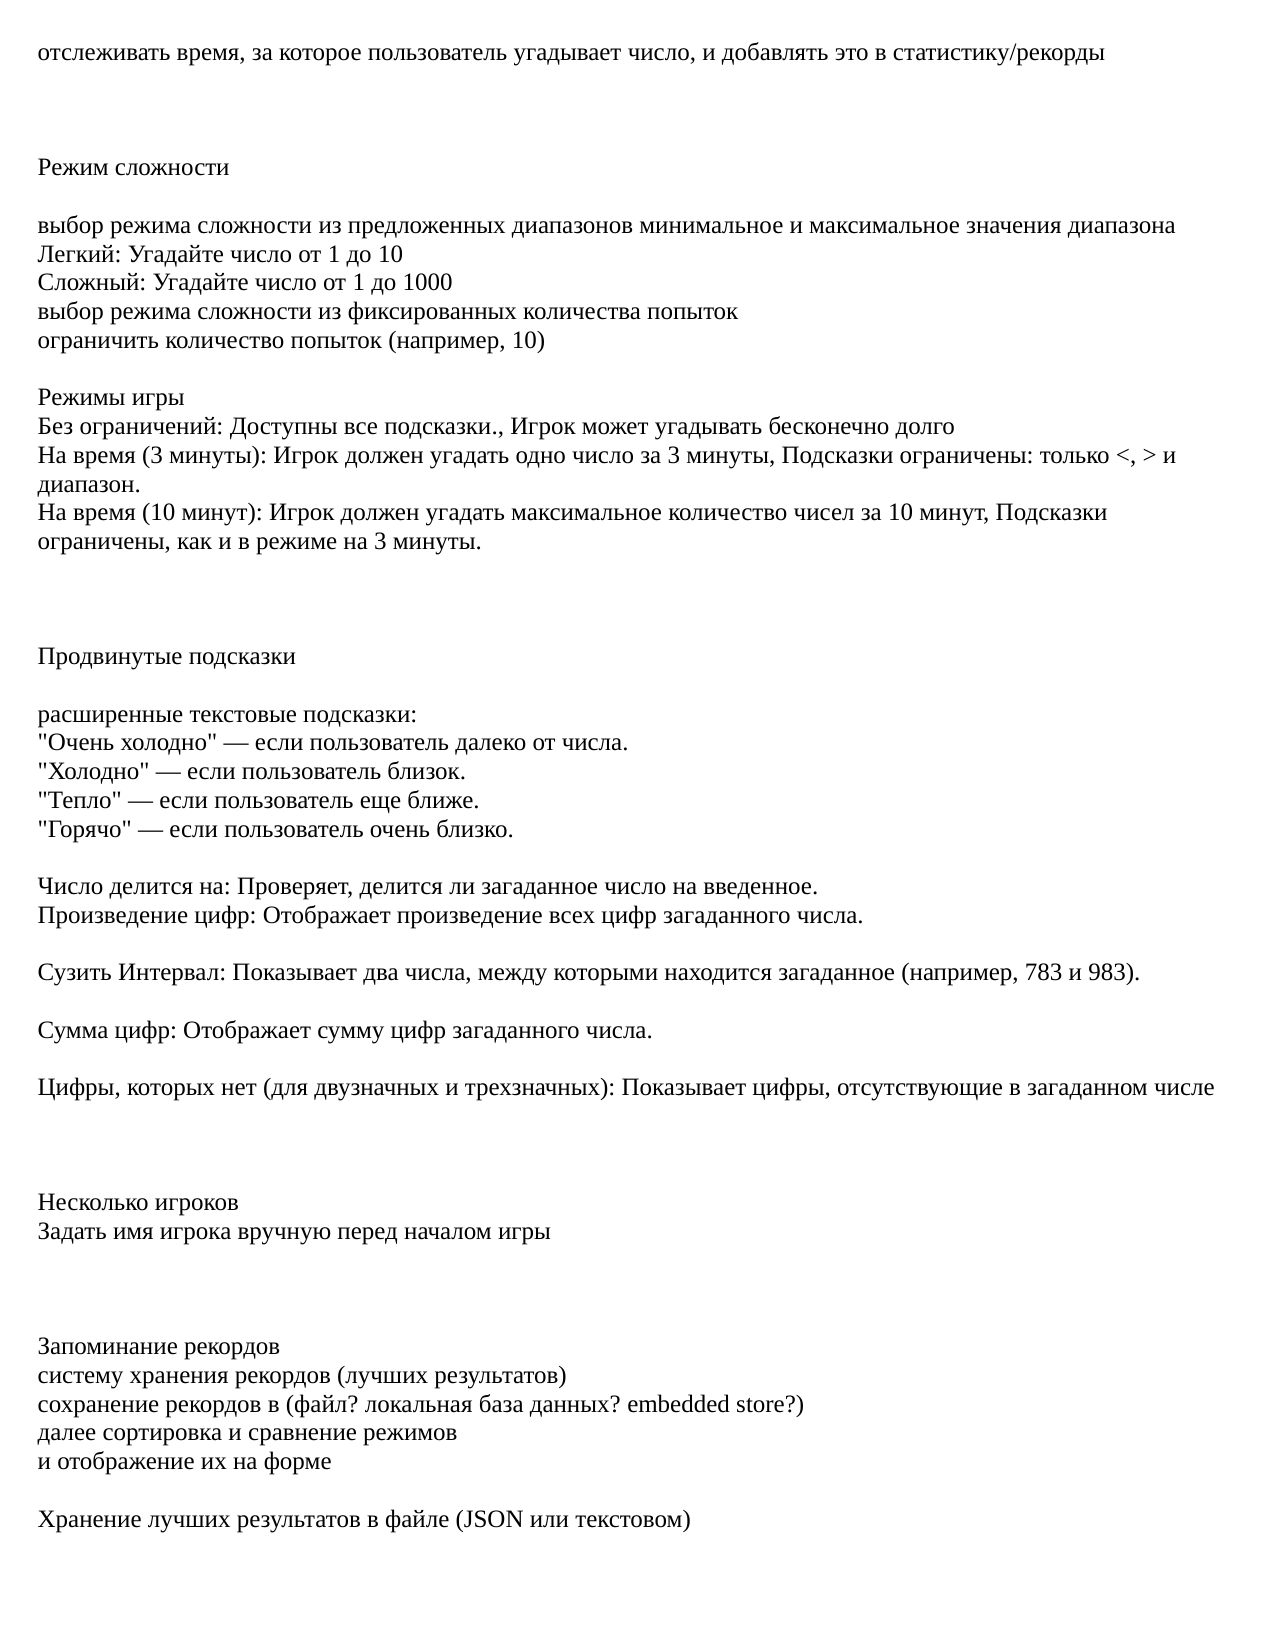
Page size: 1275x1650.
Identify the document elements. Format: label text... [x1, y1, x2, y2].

text Несколько игроков [37, 1187, 1237, 1216]
text ограничить количество попыток (например, 10) [37, 325, 1237, 354]
text Хранение лучших результатов в файле (JSON или текстовом) [37, 1504, 1237, 1532]
text Произведение цифр: Отображает произведение всех цифр загаданного числа. [37, 900, 1237, 929]
text отслеживать время, за которое пользователь угадывает число, и добавлять это в статистику/рекорды [37, 37, 1237, 66]
text и отображение их на форме [37, 1446, 1237, 1475]
text Режим сложности [37, 152, 1237, 181]
text Режимы игры [37, 382, 1237, 411]
text расширенные текстовые подсказки: "Очень холодно" — если пользователь далеко от числа. "Холодно" — если пользователь близок. "Тепло" — если пользователь еще ближе. "Горячо" — если пользователь очень близко. [37, 699, 1237, 842]
text На время (3 минуты): Игрок должен угадать одно число за 3 минуты, Подсказки ограничены: только <, > и диапазон. [37, 440, 1237, 497]
text Цифры, которых нет (для двузначных и трехзначных): Показывает цифры, отсутствующие в загаданном числе [37, 1072, 1237, 1101]
text выбор режима сложности из фиксированных количества попыток [37, 296, 1237, 325]
text Задать имя игрока вручную перед началом игры [37, 1216, 1237, 1245]
text Легкий: Угадайте число от 1 до 10 [37, 239, 1237, 267]
text выбор режима сложности из предложенных диапазонов минимальное и максимальное значения диапазона [37, 210, 1237, 239]
text Сложный: Угадайте число от 1 до 1000 [37, 267, 1237, 296]
text систему хранения рекордов (лучших результатов) [37, 1360, 1237, 1389]
text Сумма цифр: Отображает сумму цифр загаданного числа. [37, 1015, 1237, 1044]
text Продвинутые подсказки [37, 641, 1237, 670]
text сохранение рекордов в (файл? локальная база данных? embedded store?) [37, 1389, 1237, 1417]
text Число делится на: Проверяет, делится ли загаданное число на введенное. [37, 871, 1237, 900]
text далее сортировка и сравнение режимов [37, 1417, 1237, 1446]
text Запоминание рекордов [37, 1331, 1237, 1360]
text Сузить Интервал: Показывает два числа, между которыми находится загаданное (например, 783 и 983). [37, 957, 1237, 986]
text Без ограничений: Доступны все подсказки., Игрок может угадывать бесконечно долго [37, 411, 1237, 440]
text На время (10 минут): Игрок должен угадать максимальное количество чисел за 10 минут, Подсказки ограничены, как и в режиме на 3 минуты. [37, 497, 1237, 555]
